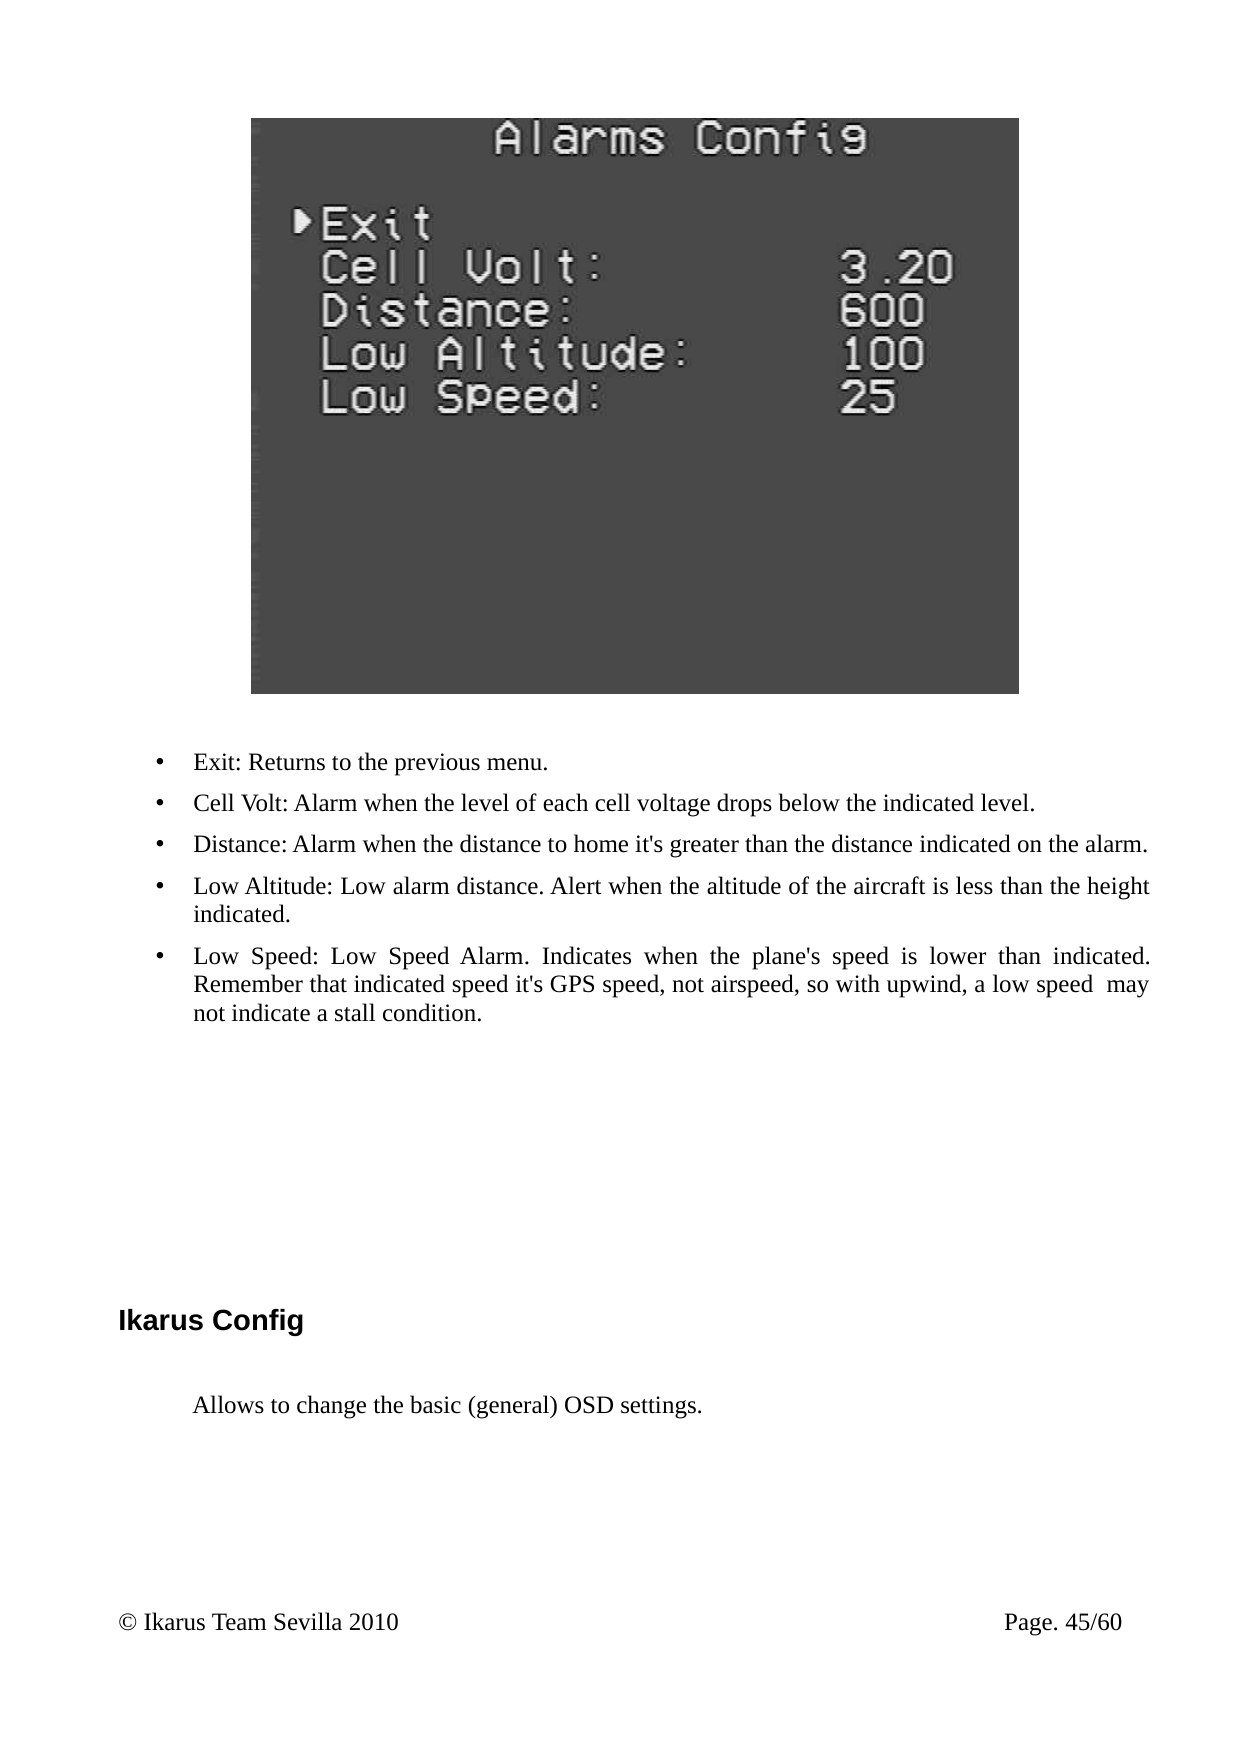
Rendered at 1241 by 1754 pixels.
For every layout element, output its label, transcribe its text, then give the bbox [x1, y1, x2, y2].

subtitle Ikarus Config [118, 1303, 1152, 1337]
list Low Altitude: Low alarm distance. Alert when the altitude of the aircraft is less than the height indicated. [156, 871, 1152, 928]
picture [251, 118, 1019, 694]
text Allows to change the basic (general) OSD settings. [118, 1391, 1152, 1419]
list Distance: Alarm when the distance to home it's greater than the distance indicated on the alarm. [156, 829, 1152, 858]
list Low Speed: Low Speed Alarm. Indicates when the plane's speed is lower than indicated. Remember that indicated speed it's GPS speed, not airspeed, so with upwind, a low speed may not indicate a stall condition. [156, 941, 1152, 1027]
list Cell Volt: Alarm when the level of each cell voltage drops below the indicated level. [156, 788, 1152, 817]
list Exit: Returns to the previous menu. [156, 747, 1152, 776]
